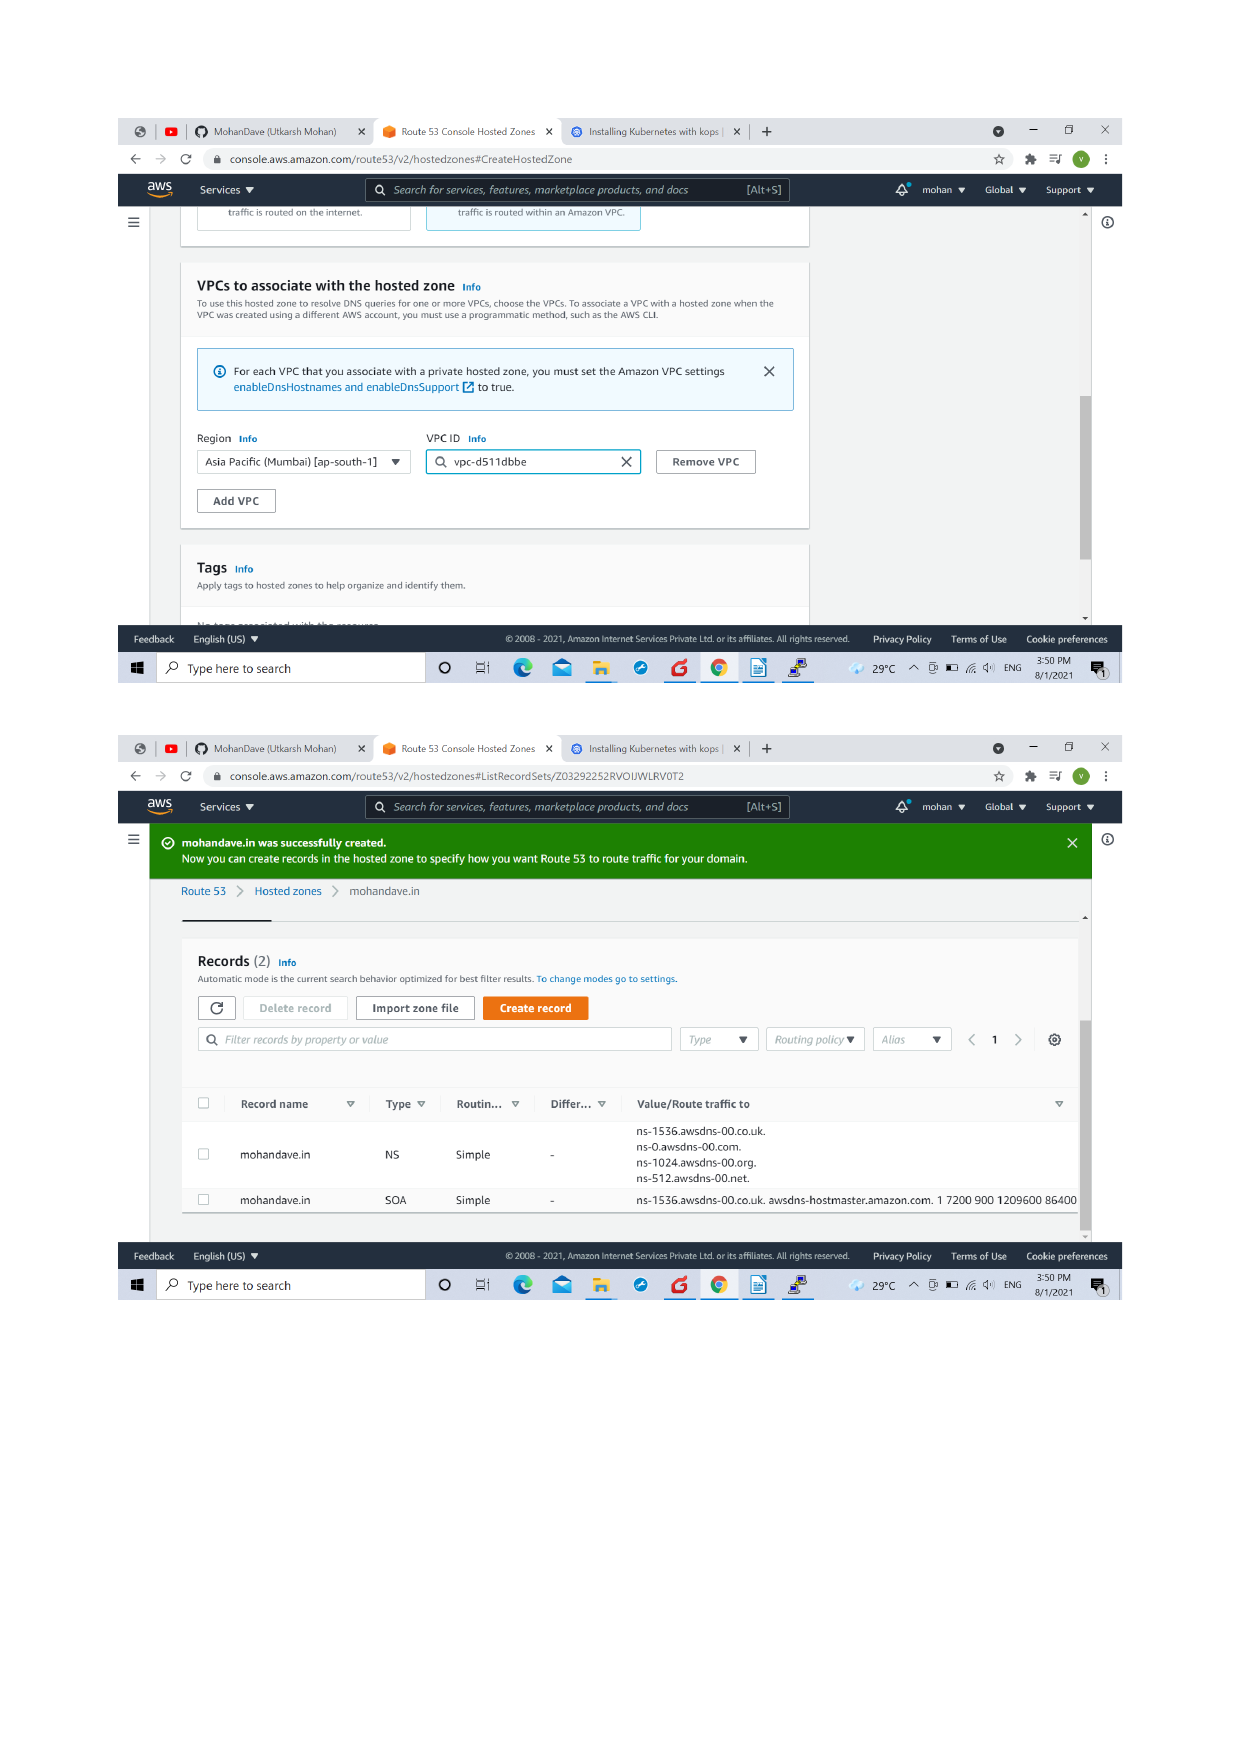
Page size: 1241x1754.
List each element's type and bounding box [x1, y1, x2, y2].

picture [118, 735, 1123, 1300]
picture [118, 118, 1123, 683]
